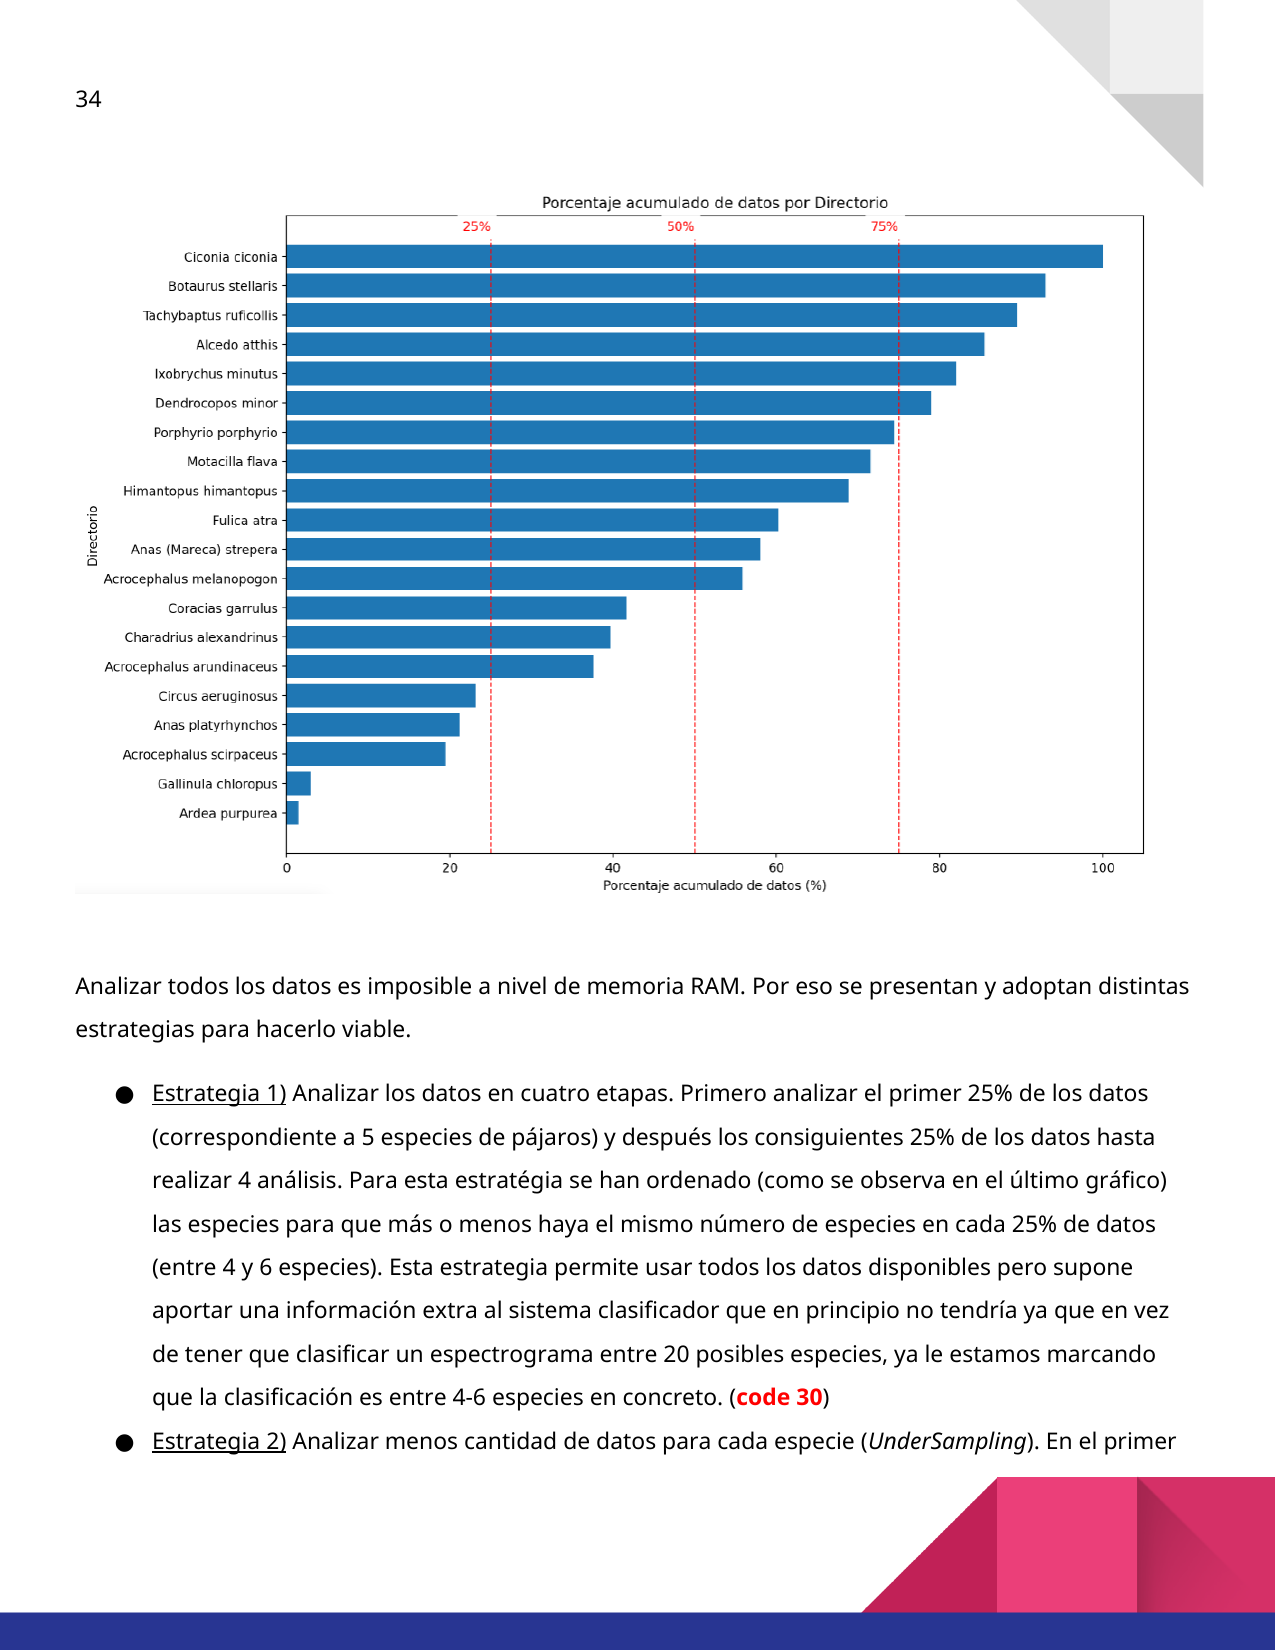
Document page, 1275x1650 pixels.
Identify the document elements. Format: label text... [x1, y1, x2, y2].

text Analizar todos los datos es imposible a nivel de memoria RAM. Por eso se presentan y adoptan distintas estrategias para hacerlo viable. [75, 969, 1198, 1044]
picture [0, 1475, 1275, 1650]
list Estrategia 2) Analizar menos cantidad de datos para cada especie (UnderSampling). En el primer [114, 1425, 1198, 1456]
list Estrategia 1) Analizar los datos en cuatro etapas. Primero analizar el primer 25% de los datos (correspondiente a 5 especies de pájaros) y después los consiguientes 25% de los datos hasta realizar 4 análisis. Para esta estratégia se han ordenado (como se observa en el último gráfico) las especies para que más o menos haya el mismo número de especies en cada 25% de datos (entre 4 y 6 especies). Esta estrategia permite usar todos los datos disponibles pero supone aportar una información extra al sistema clasificador que en principio no tendría ya que en vez de tener que clasificar un espectrograma entre 20 posibles especies, ya le estamos marcando que la clasificación es entre 4-6 especies en concreto. (code 30) [114, 1077, 1198, 1413]
picture [75, 0, 1204, 894]
